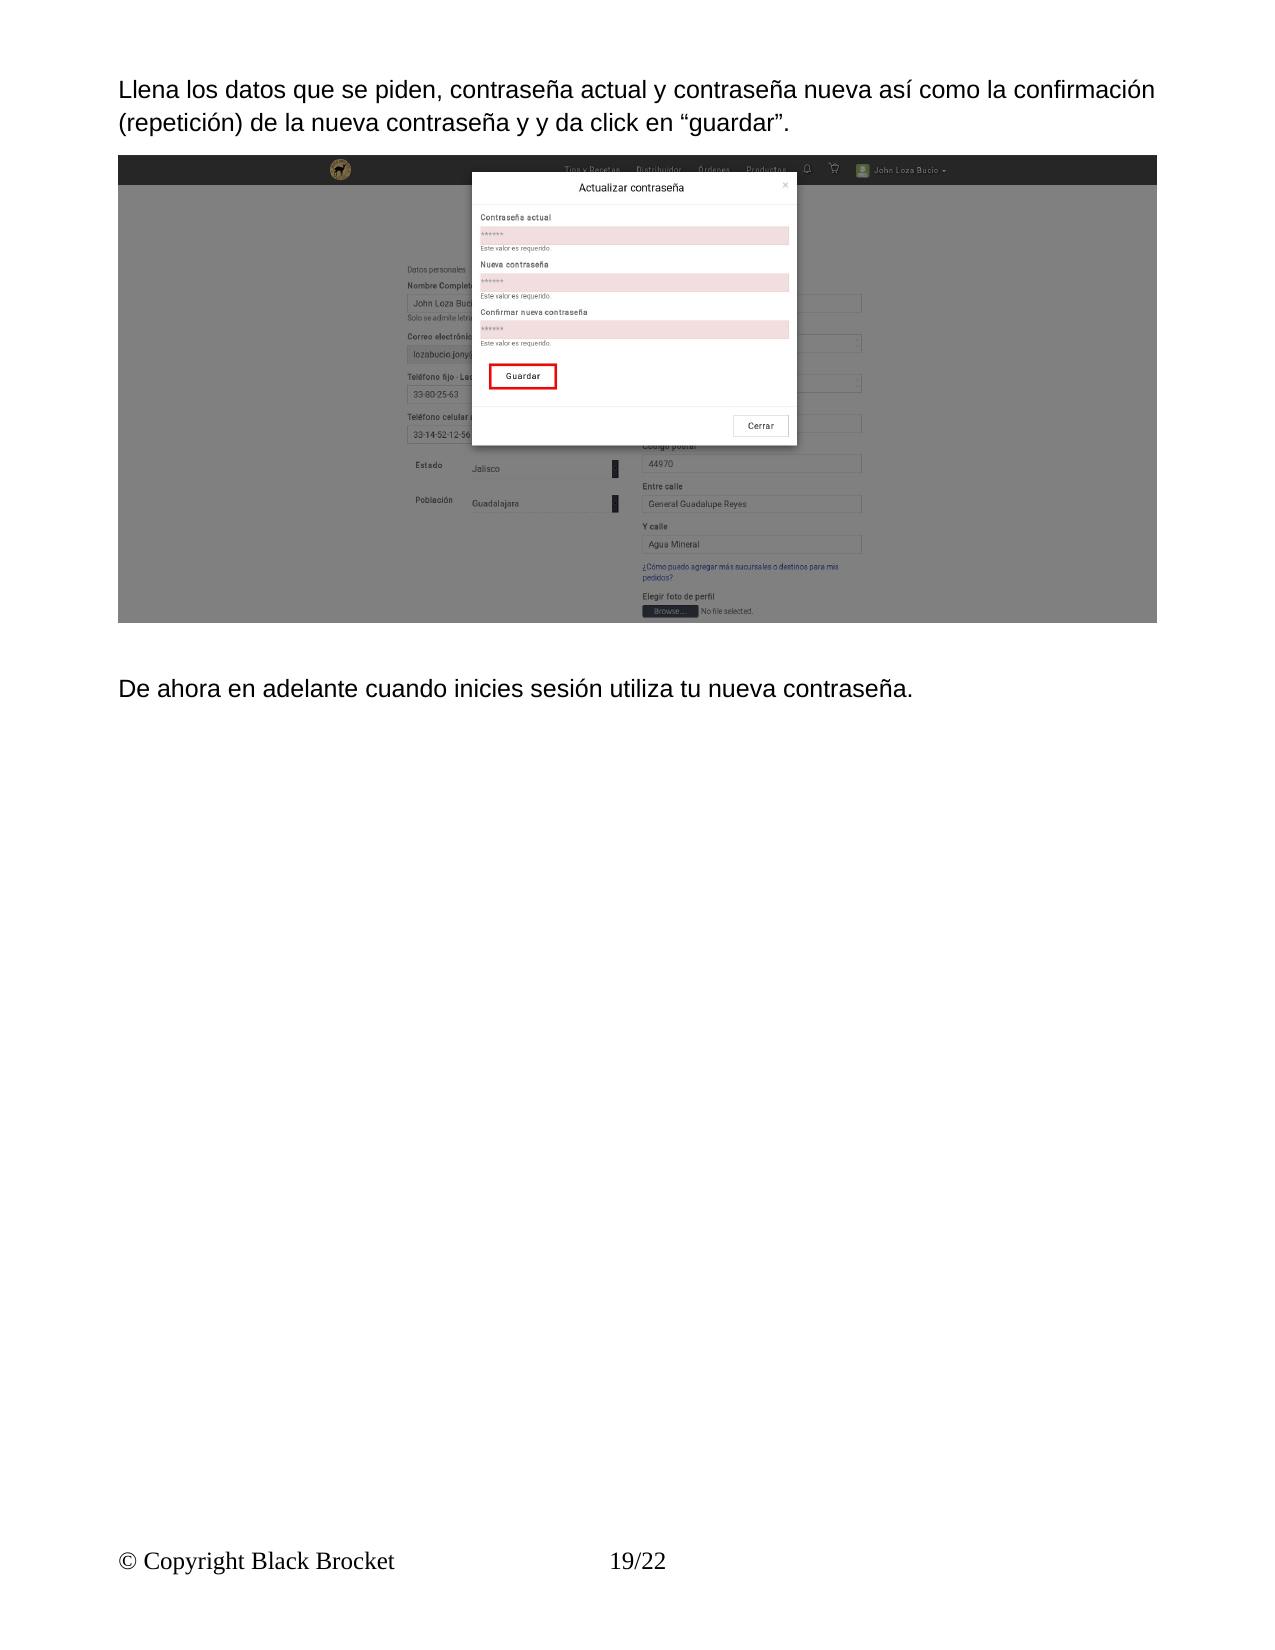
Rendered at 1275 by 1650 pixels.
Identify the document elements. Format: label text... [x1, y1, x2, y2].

text Llena los datos que se piden, contraseña actual y contraseña nueva así como la confirmación (repetición) de la nueva contraseña y y da click en “guardar”. [118, 75, 1157, 137]
picture [118, 155, 1157, 623]
text De ahora en adelante cuando inicies sesión utiliza tu nueva contraseña. [118, 674, 1157, 703]
